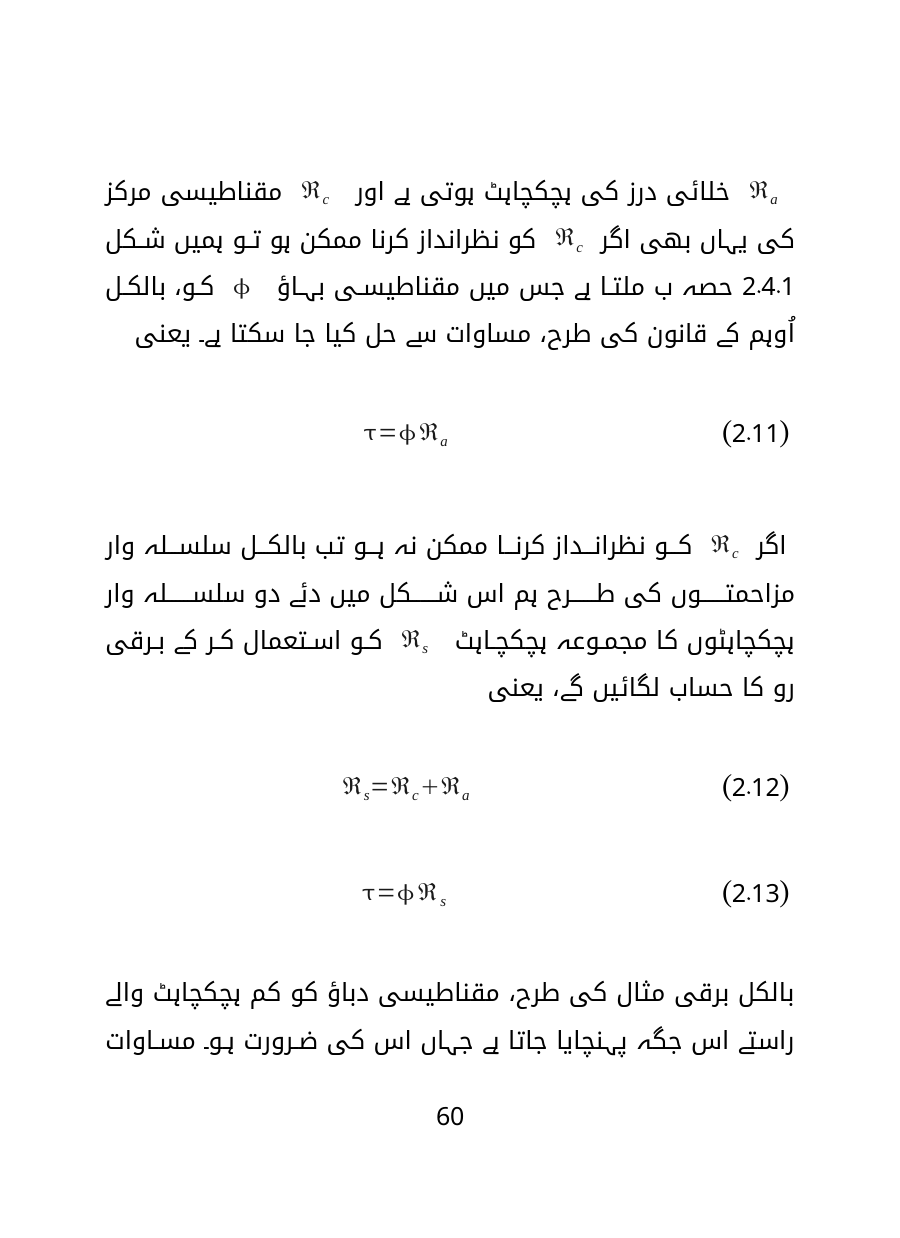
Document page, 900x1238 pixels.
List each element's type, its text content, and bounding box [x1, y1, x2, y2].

table_header (2.11) [699, 405, 795, 476]
table_header [105, 864, 694, 936]
text بالکل برقی مثال کی طرح، مقناطیسی دباؤ کو کم ہچکچاہٹ والے راستے اس جگہ پہنچایا جاتا ہے جہاں اس کی ضرورت ہو۔ مساوات 2.2 سے ہم دیکھتے ہیں کہ ہچکچاہٹ، مقناطیسی نفوذ پذیریسے منسلک ہے ۔ کو عمومالکھا جاتا ہے جہاں کے برابر ہے۔ لوہا، کچھ دھاتیں اور چند جدید مصنوعی اشیاء ایسی ہیں جن کاہے۔ لہٰذا انہیں کو مقناطیسی دباؤ ایک جگہ سے دوسری جگہ پہنچانے کے لئے استعمال کیا جاتا ہے۔ البتہ کی مقدار اتنی نہیں ہے کہ اس سے بنی سلاخ کی ہچکچاہٹ ہر جگہ نظرانداز کی جا سکے۔ مساوات 2.2 سے ہم دیکھتے ہیں کہ ہچکچاہٹ کم سے کم کرنے کی خاطر رقبہ عمودی تراش زیادہ سے زیادہ رکھنا پڑتا ہے۔ لہٰذا عموما مقناطیسی دباؤ منتقل کرنے کے لئے ایک تار نہیں بلکہ خاصی زیادہ عمودی سطح رکھنے والا راستا درکار ہوتا ہے اور اس راستے کو مقناطیسی مرکز کہتے ہیں۔برقی مشینوں میں مقناطیسی مرکز باریک چادر یا پتری کو تہ در تہ رکھ کر بنایا جاتا ہے۔ مقناطیسی مرکز کے بارے میں ہم حصہ 2.8 میں مزید دیکھیں گے۔ [105, 969, 795, 1064]
table_header [105, 759, 697, 830]
table_header (2.13) [694, 864, 795, 936]
text یہاں بھی کوشش یہی ہے کہ کسی طرح مقناطیسی دباؤ کو بغیر کم کئے ہچکچاہٹتک پہنچایا جائے۔ عموما خلائی درز کی ہچکچاہٹ ہوتی ہے اور مقناطیسی مرکز کی یہاں بھی اگرکو نظرانداز کرنا ممکن ہو تو ہمیں شکل 25 حصہ ب ملتا ہے جس میں مقناطیسی بہاؤ کو، بالکل اُوہم کے قانون کی طرح، مساوات سے حل کیا جا سکتا ہے۔ یعنی [105, 168, 795, 358]
table_header (2.12) [697, 759, 795, 830]
text اگرکو نظرانداز کرنا ممکن نہ ہو تب بالکل سلسلہ وار مزاحمتوں کی طرح ہم اس شکل میں دئے دو سلسلہ وار ہچکچاہٹوں کا مجموعہ ہچکچاہٹ کو استعمال کر کے برقی رو کا حساب لگائیں گے، یعنی [105, 523, 795, 712]
table_header [105, 405, 699, 476]
